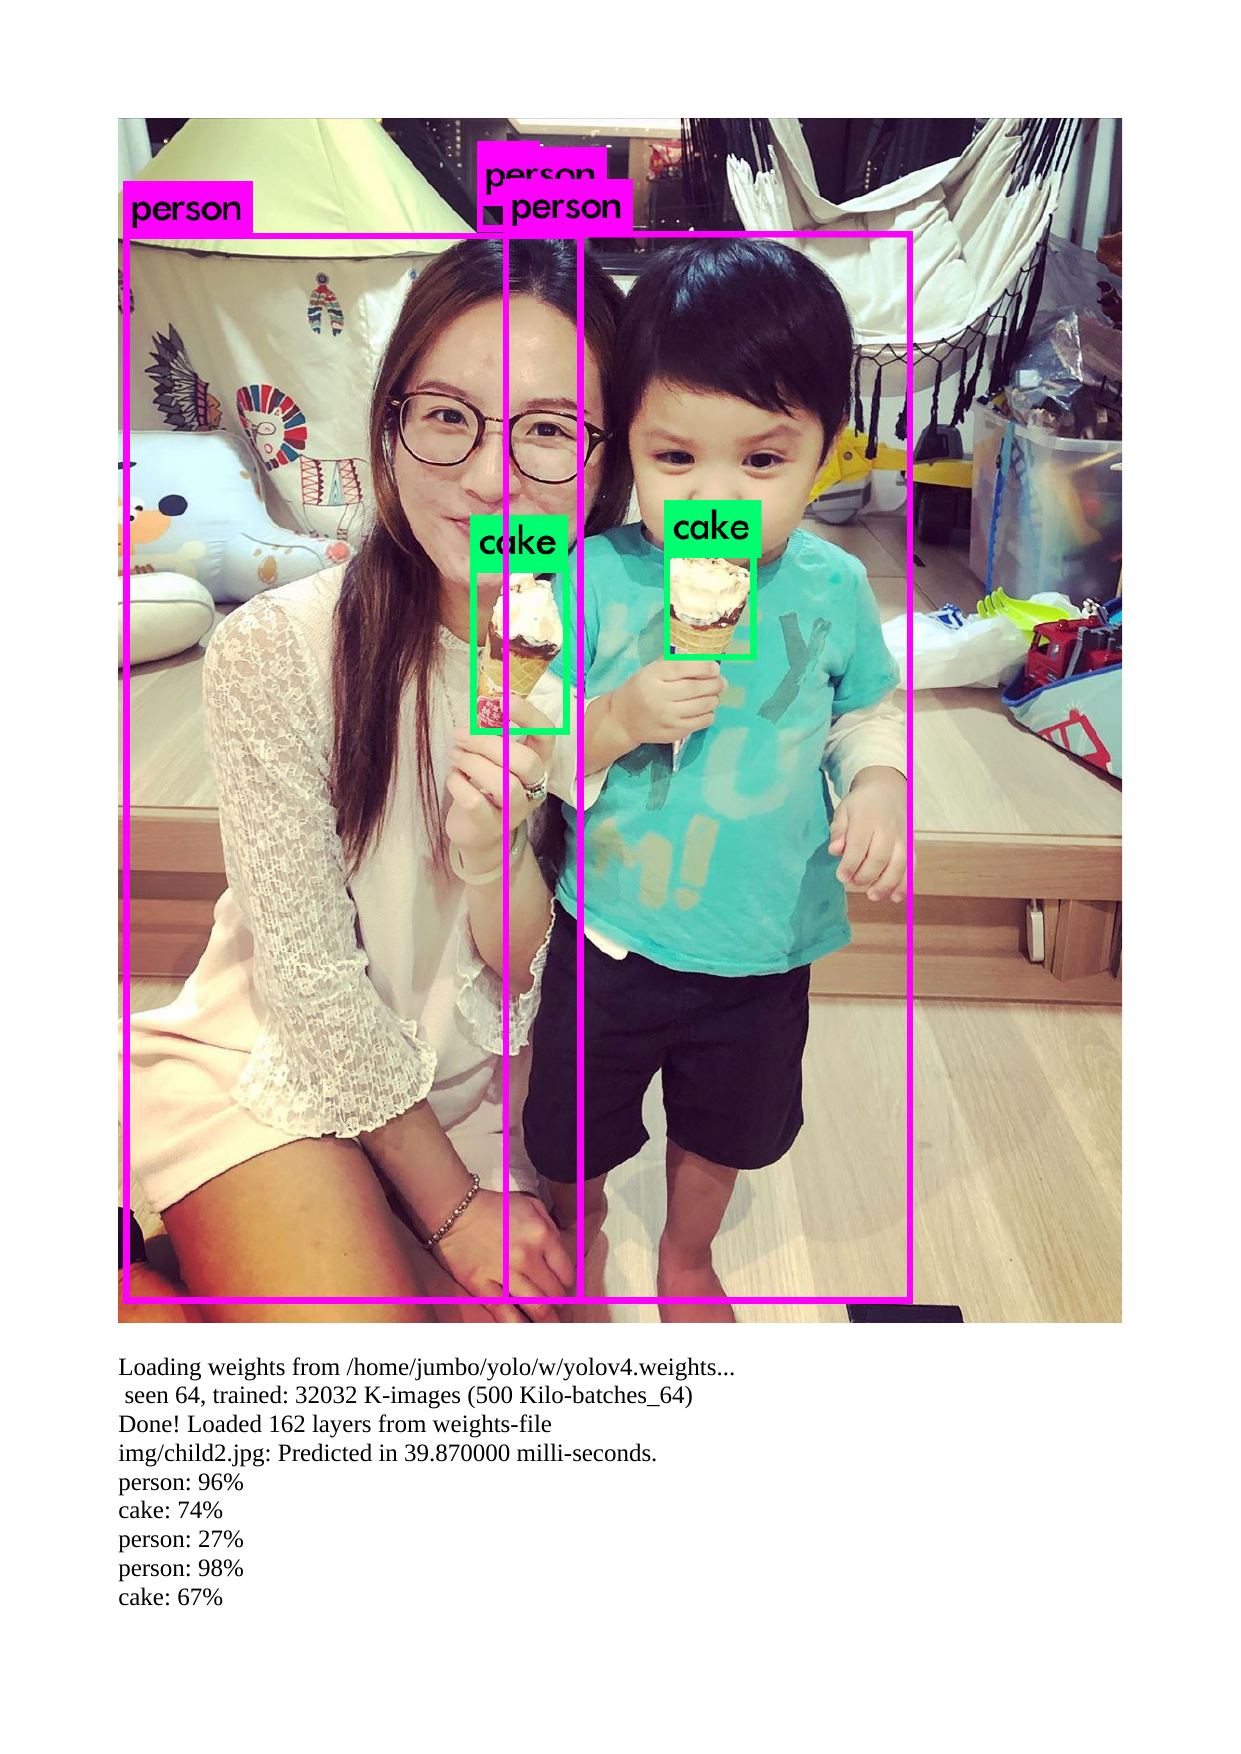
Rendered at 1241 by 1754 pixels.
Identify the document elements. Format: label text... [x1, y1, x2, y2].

text person: 27% [118, 1524, 1122, 1553]
text seen 64, trained: 32032 K-images (500 Kilo-batches_64) [118, 1380, 1122, 1409]
text person: 98% [118, 1553, 1122, 1582]
picture [118, 118, 1123, 1323]
text Loading weights from /home/jumbo/yolo/w/yolov4.weights... [118, 1352, 1122, 1380]
text img/child2.jpg: Predicted in 39.870000 milli-seconds. [118, 1438, 1122, 1467]
text cake: 67% [118, 1582, 1122, 1610]
text Done! Loaded 162 layers from weights-file [118, 1409, 1122, 1438]
text cake: 74% [118, 1495, 1122, 1524]
text person: 96% [118, 1467, 1122, 1495]
